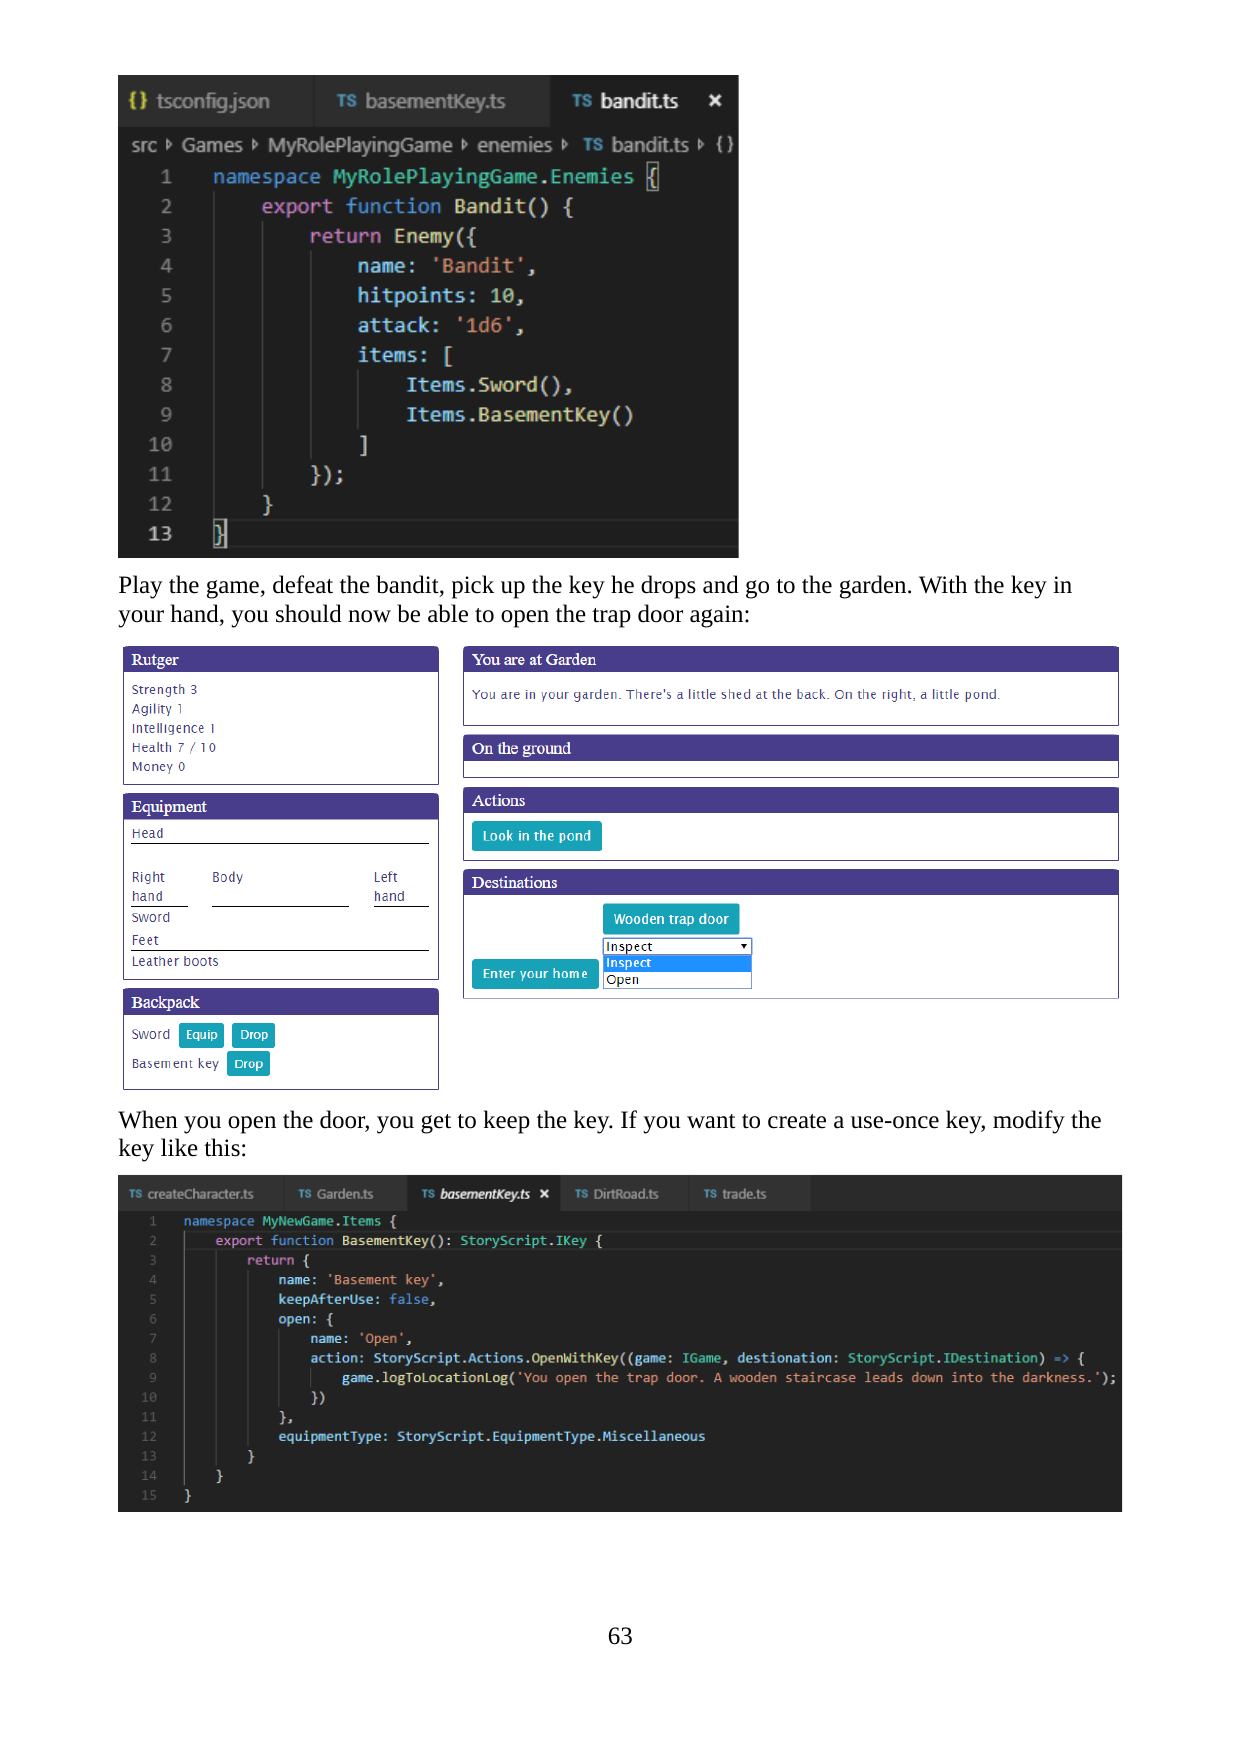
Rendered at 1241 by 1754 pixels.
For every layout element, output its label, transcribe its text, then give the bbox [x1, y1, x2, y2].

text When you open the door, you get to keep the key. If you want to create a use-once key, modify the key like this: [118, 1105, 1122, 1162]
text Play the game, defeat the bandit, pick up the key he drops and go to the garden. With the key in your hand, you should now be able to open the trap door again: [118, 570, 1122, 628]
